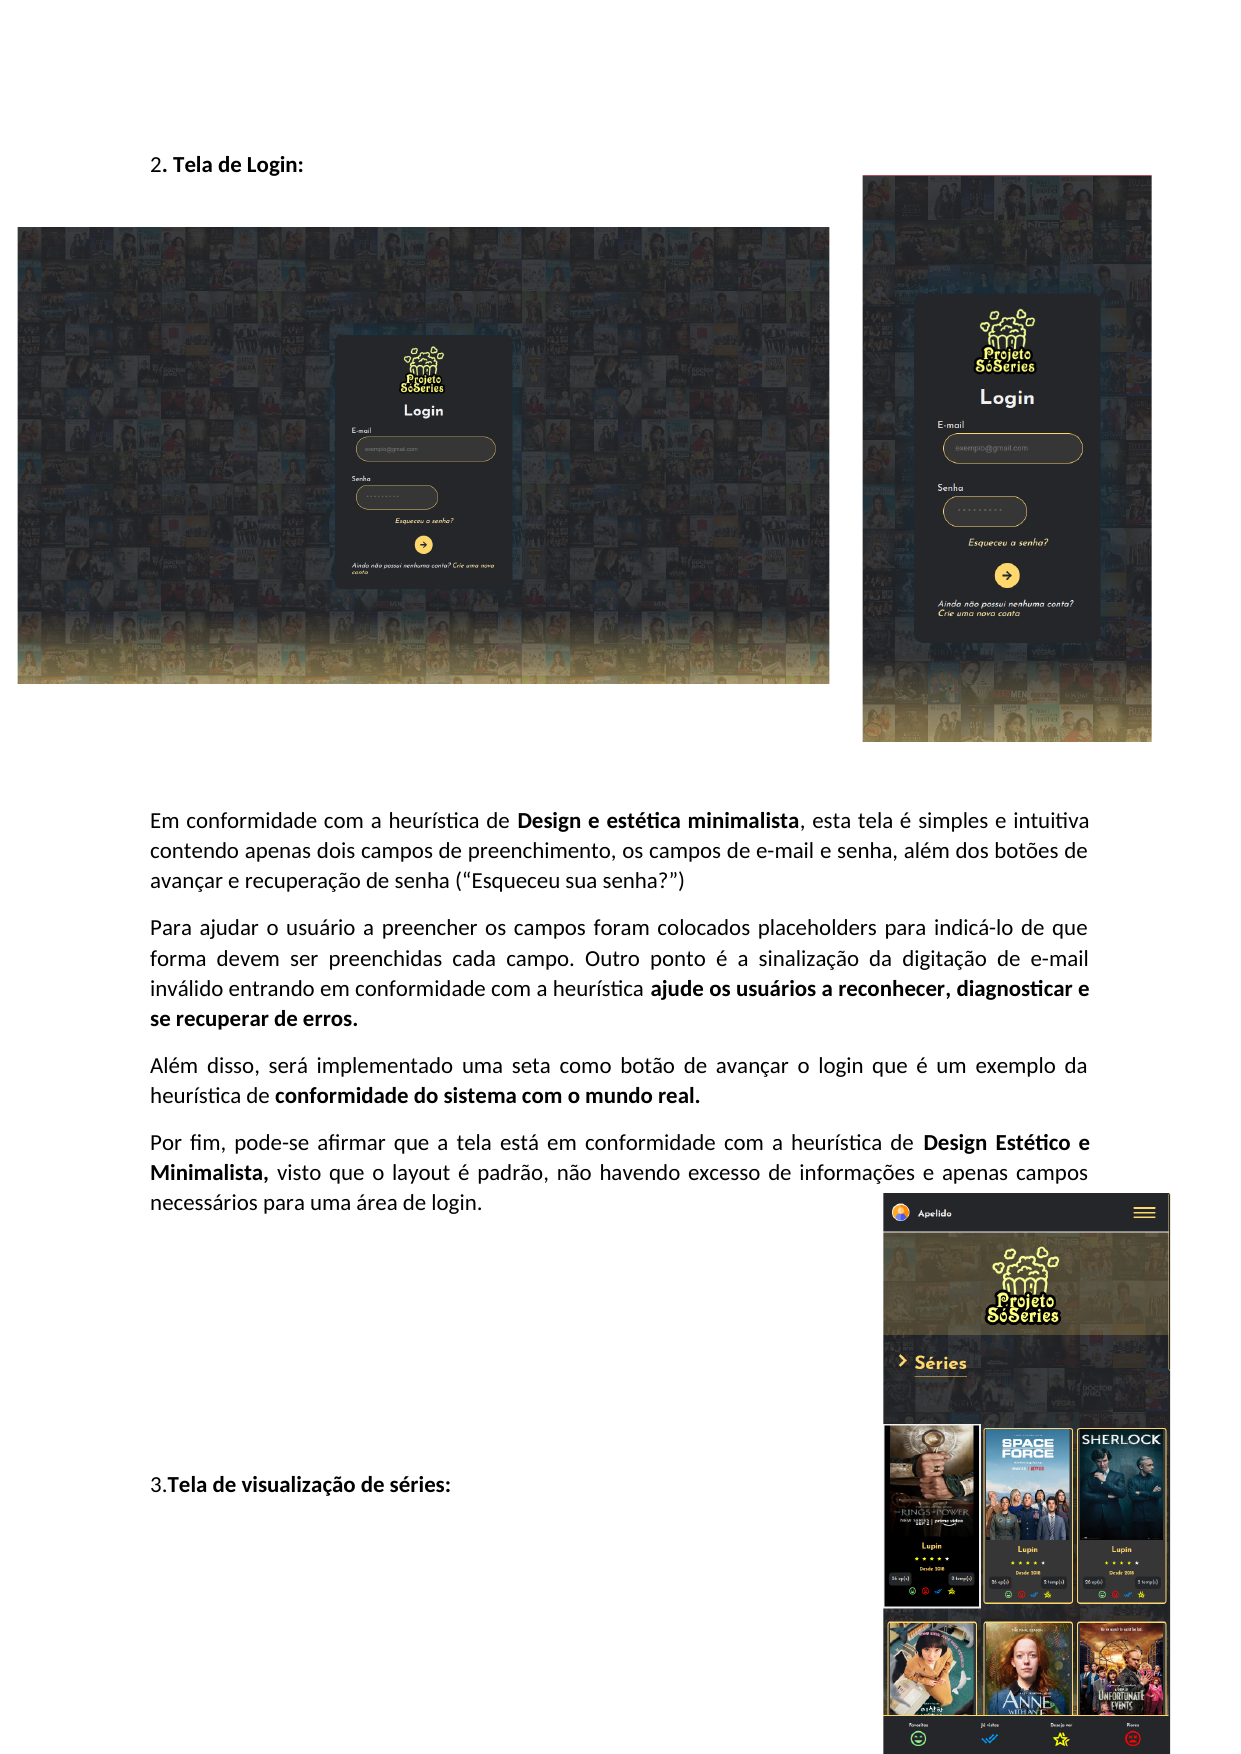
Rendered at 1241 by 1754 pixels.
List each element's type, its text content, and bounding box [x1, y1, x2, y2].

text 3.Tela de visualização de séries: [150, 1470, 883, 1498]
text Por fim, pode-se afirmar que a tela está em conformidade com a heurística de Design Estético e Minimalista, visto que o layout é padrão, não havendo excesso de informações e apenas campos necessários para uma área de login. [150, 1128, 1090, 1217]
picture [862, 175, 1152, 742]
picture [883, 1193, 1171, 1754]
text Para ajudar o usuário a preencher os campos foram colocados placeholders para indicá-lo de que forma devem ser preenchidas cada campo. Outro ponto é a sinalização da digitação de e-mail inválido entrando em conformidade com a heurística ajude os usuários a reconhecer, diagnosticar e se recuperar de erros. [150, 913, 1090, 1032]
picture [17, 227, 830, 684]
text 2. Tela de Login: [150, 150, 1090, 178]
text Além disso, será implementado uma seta como botão de avançar o login que é um exemplo da heurística de conformidade do sistema com o mundo real. [150, 1051, 1090, 1109]
text Em conformidade com a heurística de Design e estética minimalista, esta tela é simples e intuitiva contendo apenas dois campos de preenchimento, os campos de e-mail e senha, além dos botões de avançar e recuperação de senha (“Esqueceu sua senha?”) [150, 806, 1090, 895]
